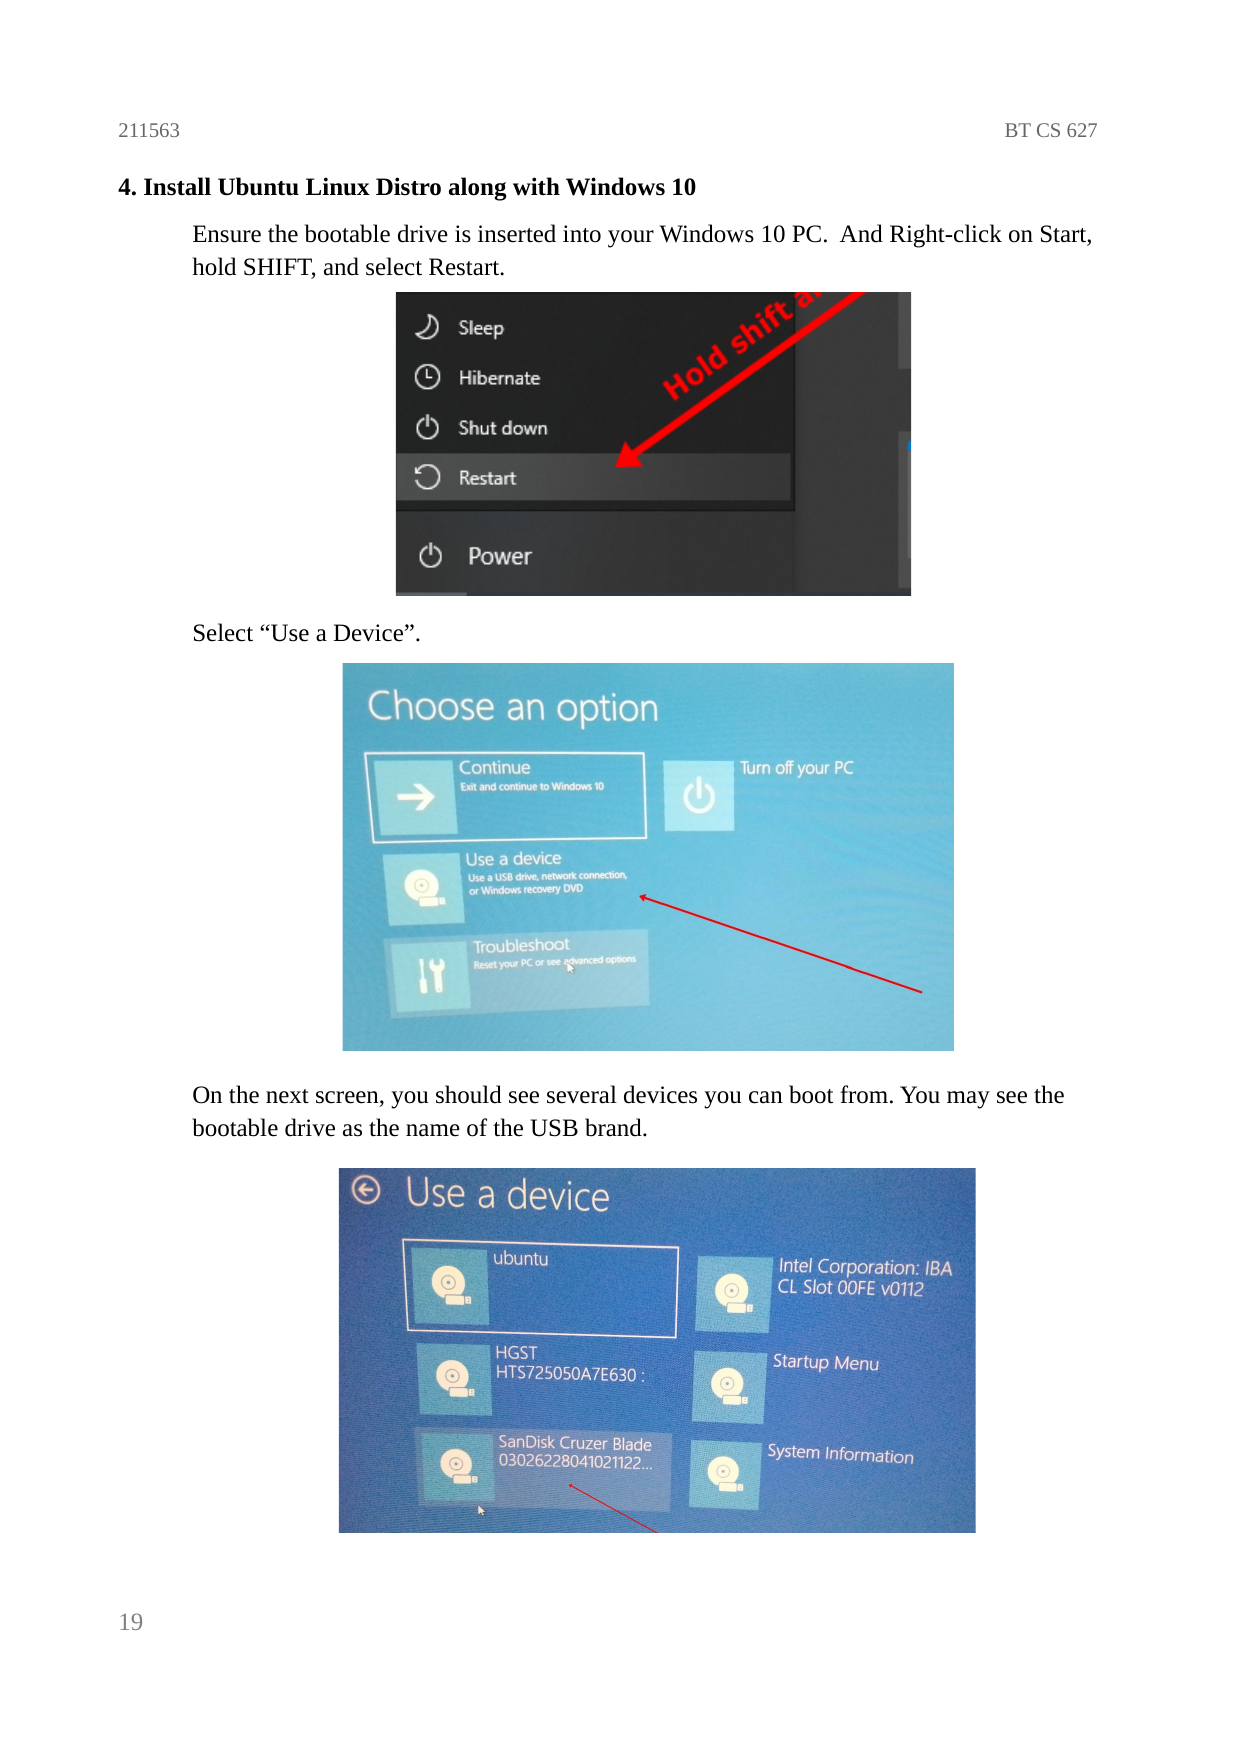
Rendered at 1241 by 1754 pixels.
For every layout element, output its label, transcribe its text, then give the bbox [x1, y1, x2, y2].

text On the next screen, you should see several devices you can boot from. You may see the bootable drive as the name of the USB brand. [118, 1080, 1122, 1142]
picture [395, 292, 912, 595]
text Select “Use a Device”. [118, 618, 1122, 647]
picture [342, 663, 713, 1051]
text 4. Install Ubuntu Linux Distro along with Windows 10 [118, 172, 1122, 200]
picture [338, 1168, 976, 1533]
text Ensure the bootable drive is inserted into your Windows 10 PC. And Right-click on Start, hold SHIFT, and select Restart. [118, 219, 1122, 314]
